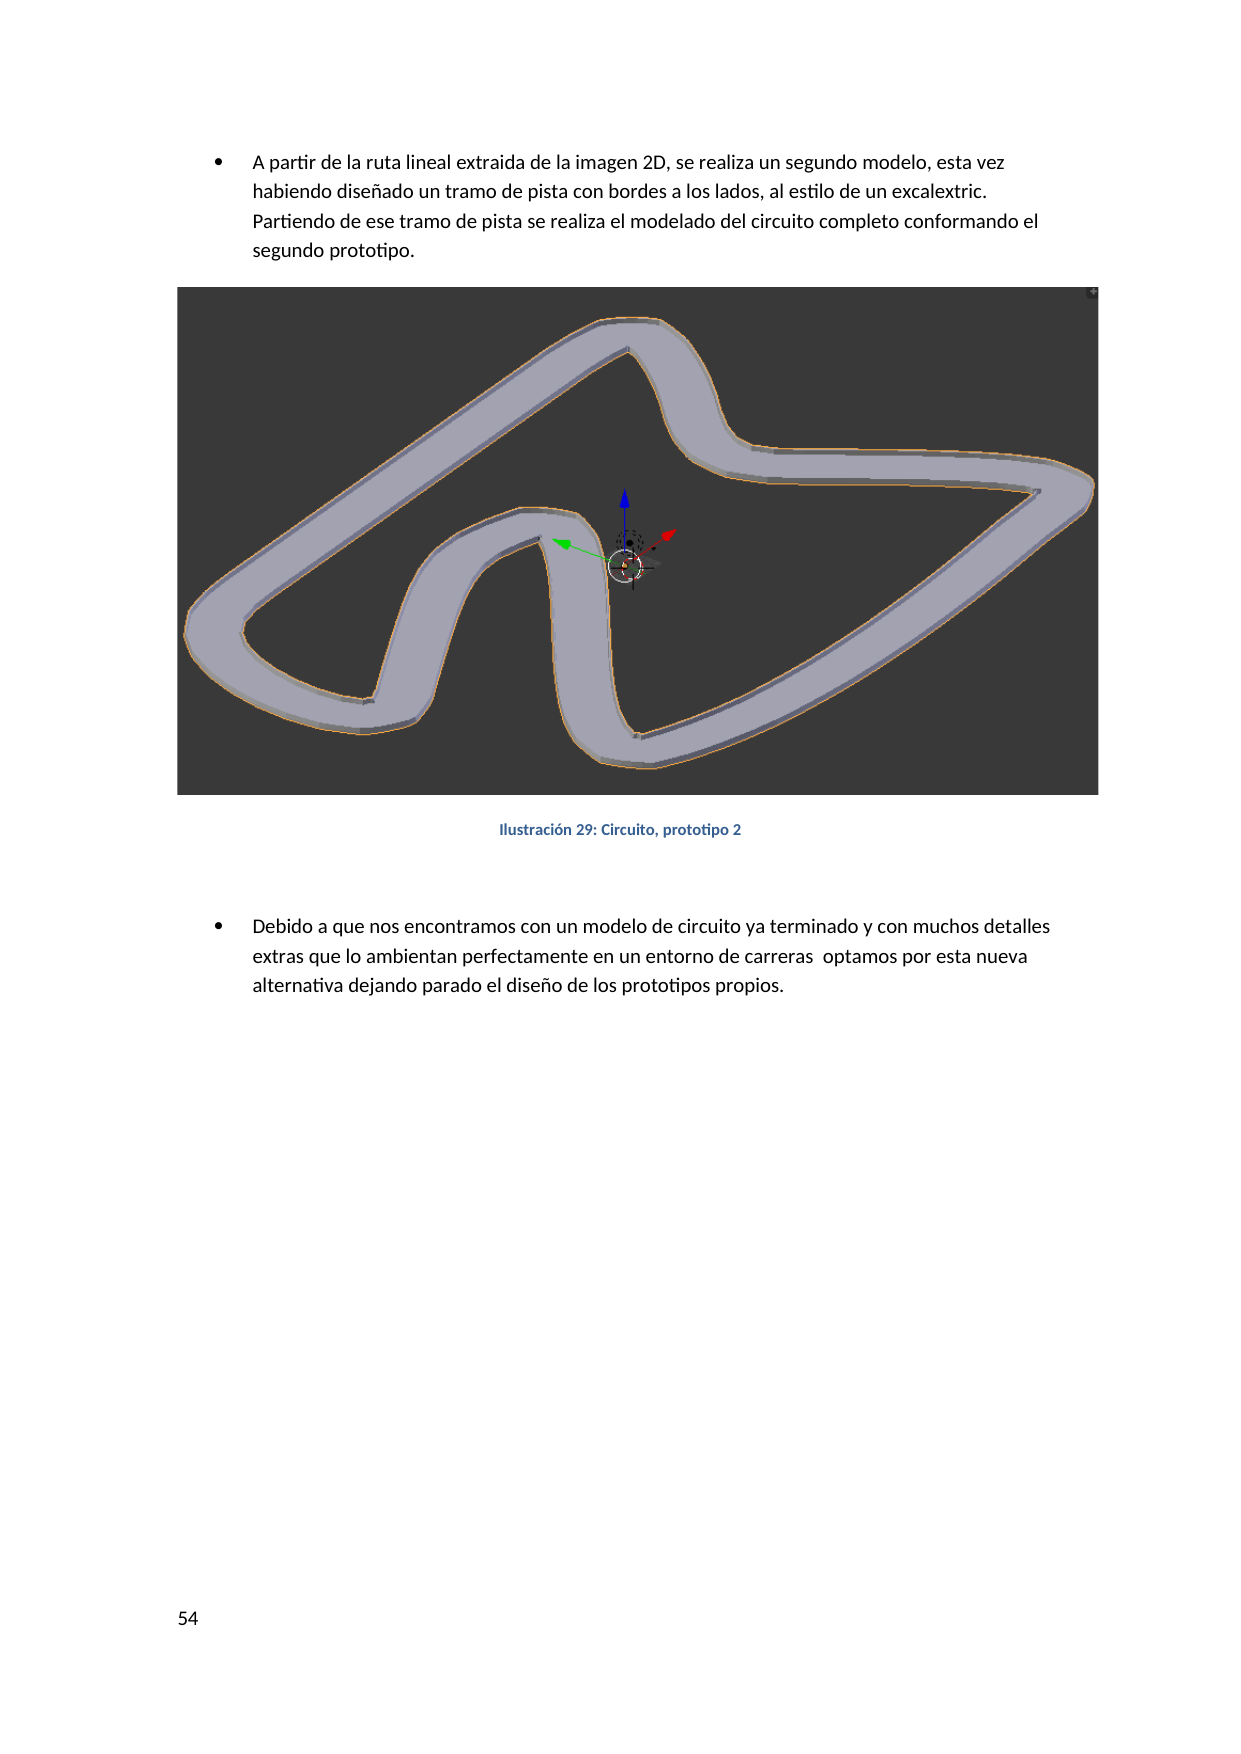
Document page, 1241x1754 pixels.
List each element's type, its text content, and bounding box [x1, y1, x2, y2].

text Ilustración 29: Circuito, prototipo 2 [177, 819, 1063, 840]
list Debido a que nos encontramos con un modelo de circuito ya terminado y con muchos detalles extras que lo ambientan perfectamente en un entorno de carreras optamos por esta nueva alternativa dejando parado el diseño de los prototipos propios. [215, 914, 1063, 997]
picture [177, 287, 1099, 795]
list A partir de la ruta lineal extraida de la imagen 2D, se realiza un segundo modelo, esta vez habiendo diseñado un tramo de pista con bordes a los lados, al estilo de un excalextric. Partiendo de ese tramo de pista se realiza el modelado del circuito completo conformando el segundo prototipo. [215, 149, 1063, 262]
